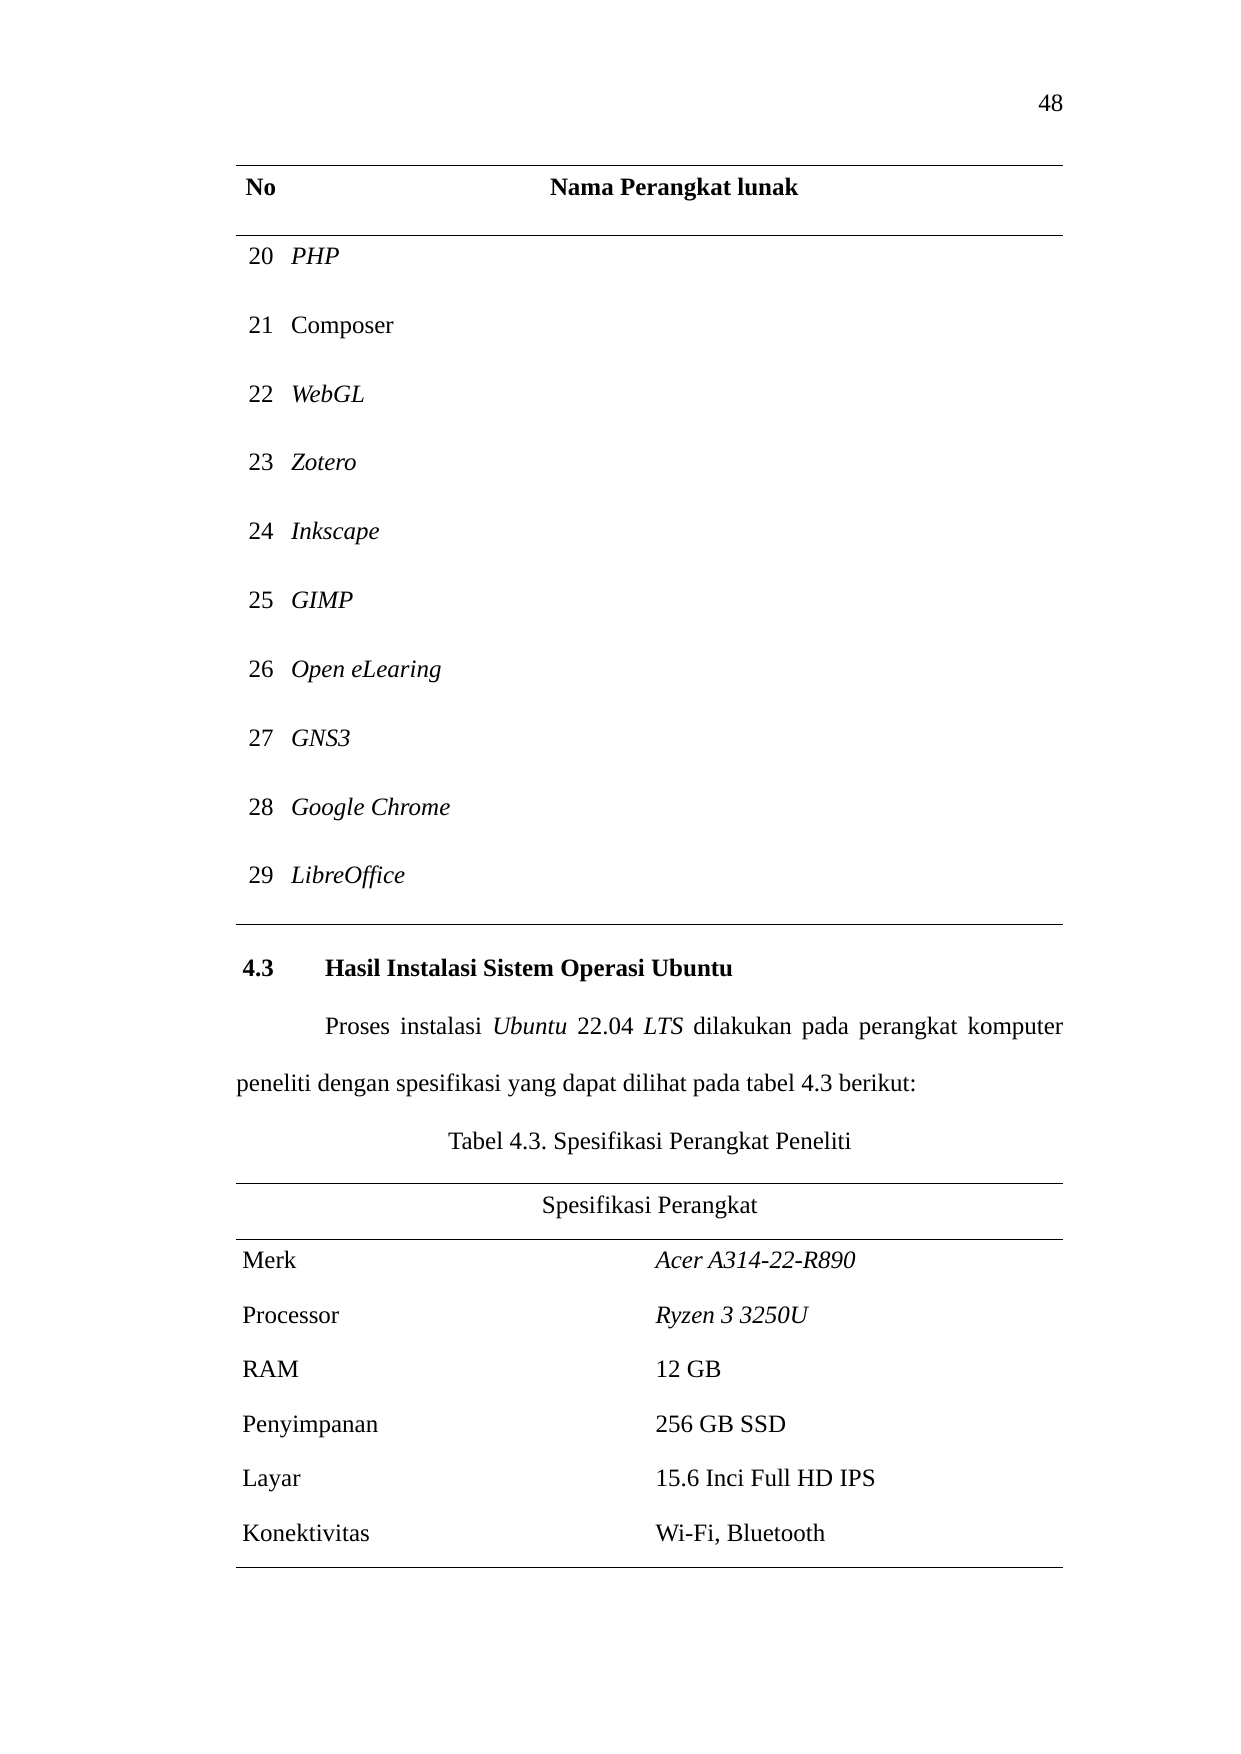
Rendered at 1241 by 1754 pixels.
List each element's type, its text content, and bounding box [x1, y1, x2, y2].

table_header No [236, 166, 285, 235]
table_cell RAM [236, 1349, 649, 1403]
table_cell WebGL [285, 373, 1063, 442]
table_cell Zotero [285, 442, 1063, 511]
table_cell 256 GB SSD [650, 1403, 1063, 1458]
table_cell Composer [285, 304, 1063, 373]
table_cell Processor [236, 1294, 649, 1349]
table_cell 23 [236, 442, 285, 511]
table_cell LibreOffice [285, 855, 1063, 924]
table_cell 22 [236, 373, 285, 442]
table_cell GIMP [285, 580, 1063, 648]
table_cell Penyimpanan [236, 1403, 649, 1458]
table_cell 15.6 Inci Full HD IPS [650, 1458, 1063, 1512]
table_cell Inkscape [285, 511, 1063, 579]
table_cell 27 [236, 717, 285, 786]
table_cell PHP [285, 236, 1063, 304]
table_cell Ryzen 3 3250U [650, 1294, 1063, 1349]
text Tabel 4.3. Spesifikasi perangkat peneliti [236, 1126, 1063, 1154]
subtitle Hasil Instalasi Sistem Operasi Ubuntu [236, 953, 1063, 982]
table_cell Acer A314-22-R890 [650, 1240, 1063, 1294]
table_cell Wi-Fi, Bluetooth [650, 1512, 1063, 1567]
table_header Nama Perangkat lunak [285, 166, 1063, 235]
table_cell 12 GB [650, 1349, 1063, 1403]
text Proses instalasi Ubuntu 22.04 LTS dilakukan pada perangkat komputer peneliti dengan spesifikasi yang dapat dilihat pada tabel 4.3 berikut: [236, 1011, 1063, 1097]
table_cell 21 [236, 304, 285, 373]
table_cell 28 [236, 786, 285, 855]
table_cell 26 [236, 648, 285, 717]
table_cell Open eLearing [285, 648, 1063, 717]
table_cell GNS3 [285, 717, 1063, 786]
table_cell Konektivitas [236, 1512, 649, 1567]
table_cell Merk [236, 1240, 649, 1294]
table_cell Layar [236, 1458, 649, 1512]
table_cell Google Chrome [285, 786, 1063, 855]
table_cell 24 [236, 511, 285, 579]
table_cell 25 [236, 580, 285, 648]
table_cell 29 [236, 855, 285, 924]
table_cell 20 [236, 236, 285, 304]
table_header Spesifikasi Perangkat [236, 1184, 1063, 1239]
